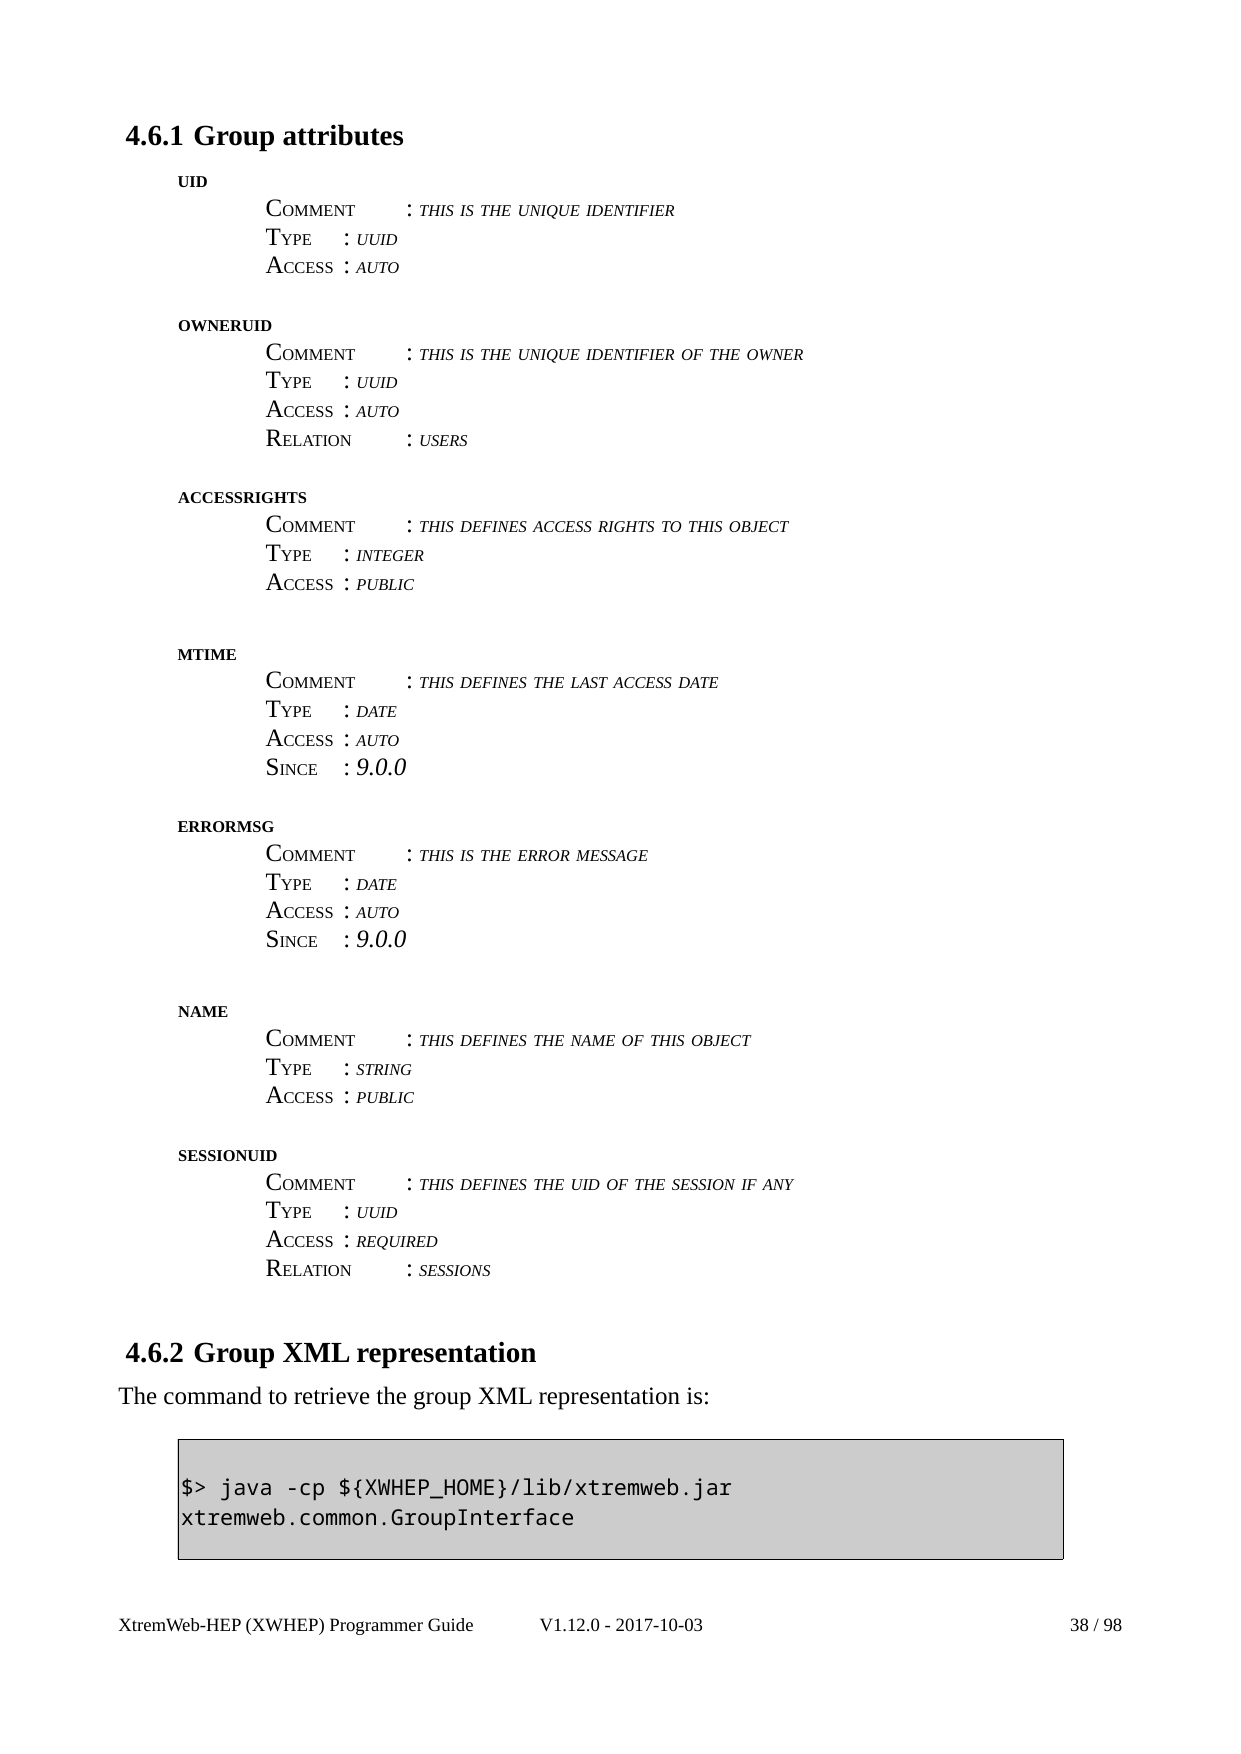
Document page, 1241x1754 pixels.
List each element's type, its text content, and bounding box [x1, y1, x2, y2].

subtitle Group XML representation [118, 1335, 1122, 1369]
text Access : auto [265, 394, 1122, 423]
text Access : required [265, 1224, 1122, 1253]
text mtime [177, 637, 1122, 665]
text Comment : this is the unique identifier of the owner [265, 337, 1122, 365]
text Comment : this defines the last access date [265, 665, 1122, 694]
text Type : uuid [265, 365, 1122, 394]
text Since : 9.0.0 [265, 924, 1122, 953]
text Access : auto [265, 895, 1122, 924]
text errormsg [177, 809, 1122, 838]
text Access : public [265, 567, 1122, 595]
text Type : integer [265, 538, 1122, 567]
text Access : public [265, 1080, 1122, 1109]
text Comment : this defines the name of this object [265, 1023, 1122, 1052]
text Type : uuid [265, 1195, 1122, 1224]
text Since : 9.0.0 [265, 752, 1122, 780]
text Comment : this defines the uid of the session if any [265, 1167, 1122, 1195]
text Comment : this is the unique identifier [265, 193, 1122, 222]
text name [178, 994, 1122, 1023]
text Access : auto [265, 250, 1122, 279]
text owneruid [178, 308, 1122, 337]
text Type : string [265, 1052, 1122, 1080]
text Access : auto [265, 723, 1122, 752]
text Comment : this is the error message [265, 838, 1122, 867]
text The command to retrieve the group XML representation is: [118, 1381, 1122, 1410]
text Type : uuid [265, 222, 1122, 250]
text Relation : sessions [265, 1253, 1122, 1282]
text Type : date [265, 867, 1122, 895]
text Comment : this defines access rights to this object [265, 509, 1122, 538]
text sessionuid [178, 1138, 1122, 1167]
text Type : date [265, 694, 1122, 723]
subtitle Group attributes [118, 118, 1122, 152]
text accessrights [178, 480, 1122, 509]
text uid [177, 164, 1122, 193]
text $> java -cp ${XWHEP_HOME}/lib/xtremweb.jar xtremweb.common.GroupInterface [179, 1469, 1063, 1528]
text Relation : users [265, 423, 1122, 452]
